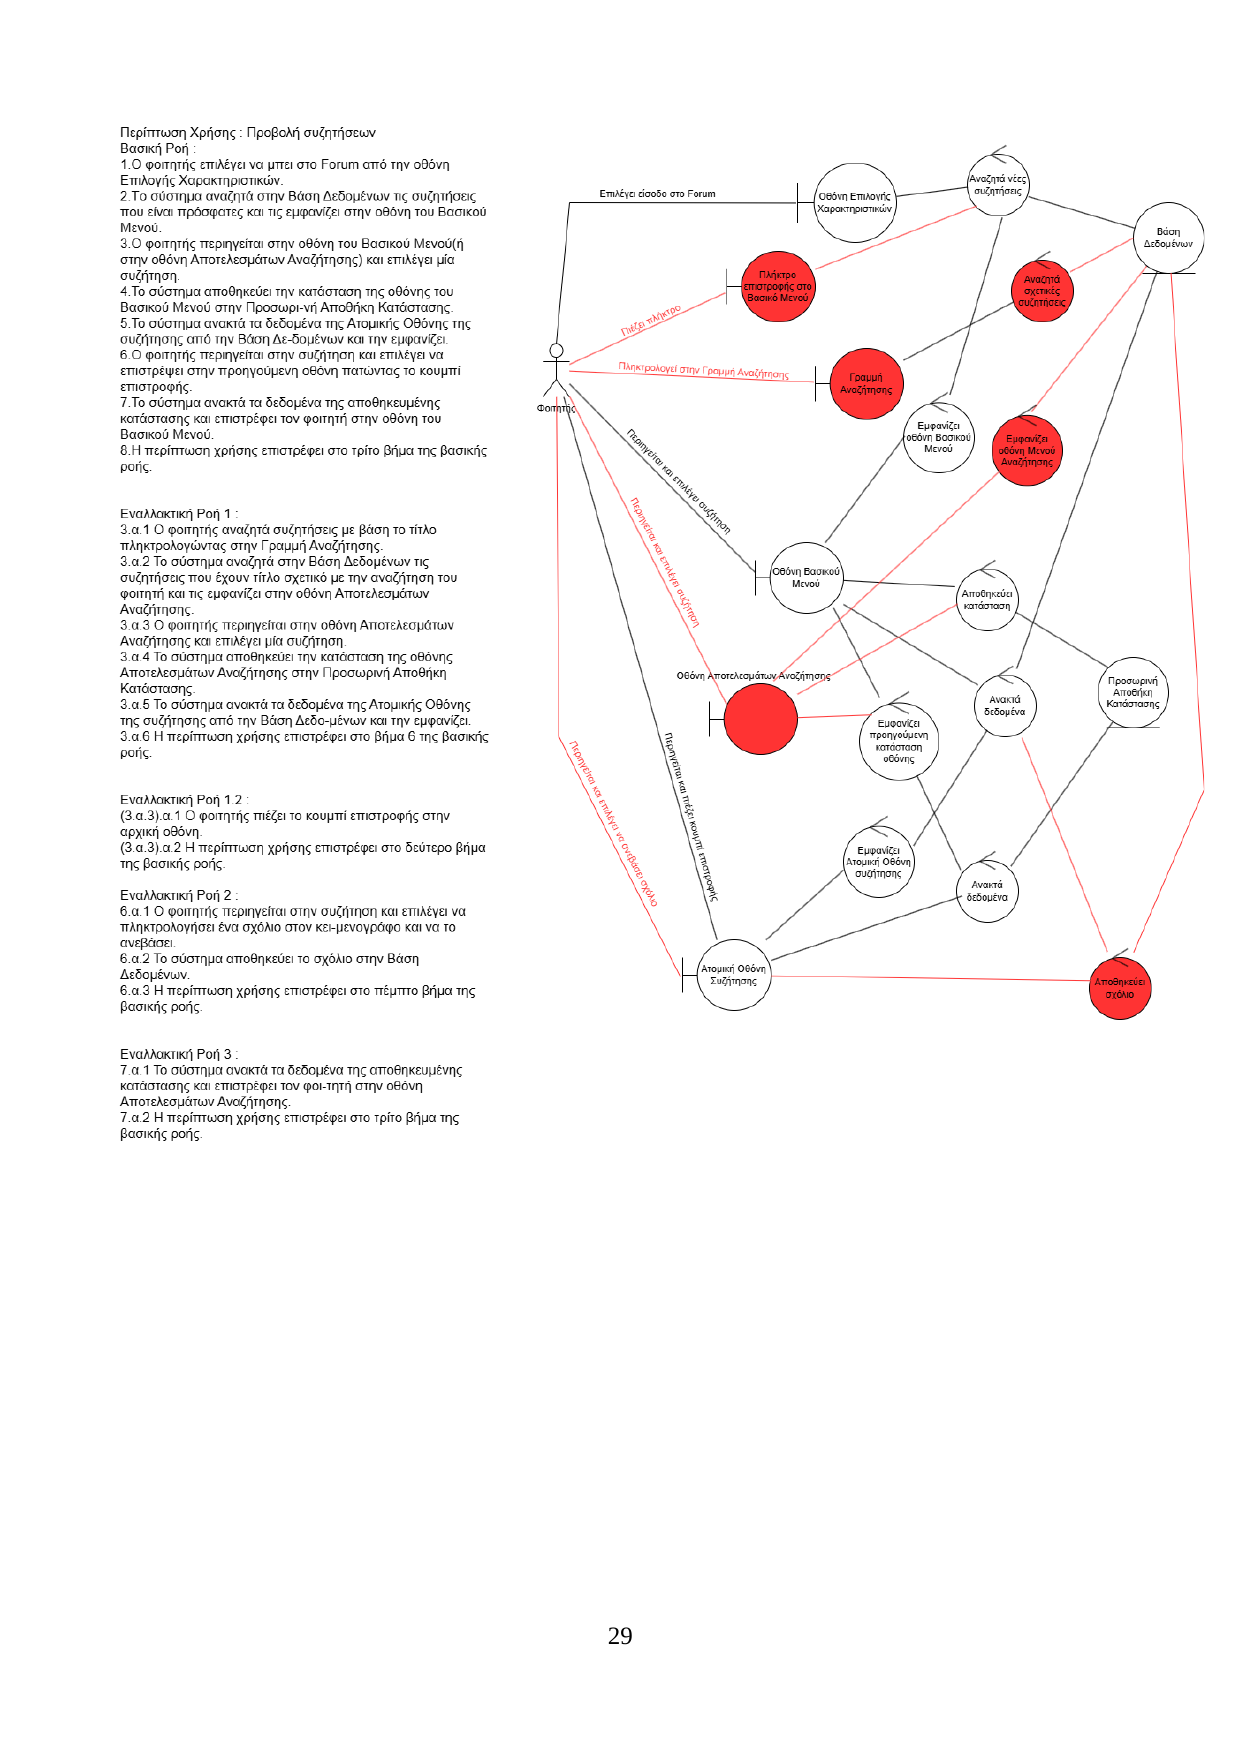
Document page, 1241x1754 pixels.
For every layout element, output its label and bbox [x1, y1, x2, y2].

picture [118, 118, 1205, 1157]
